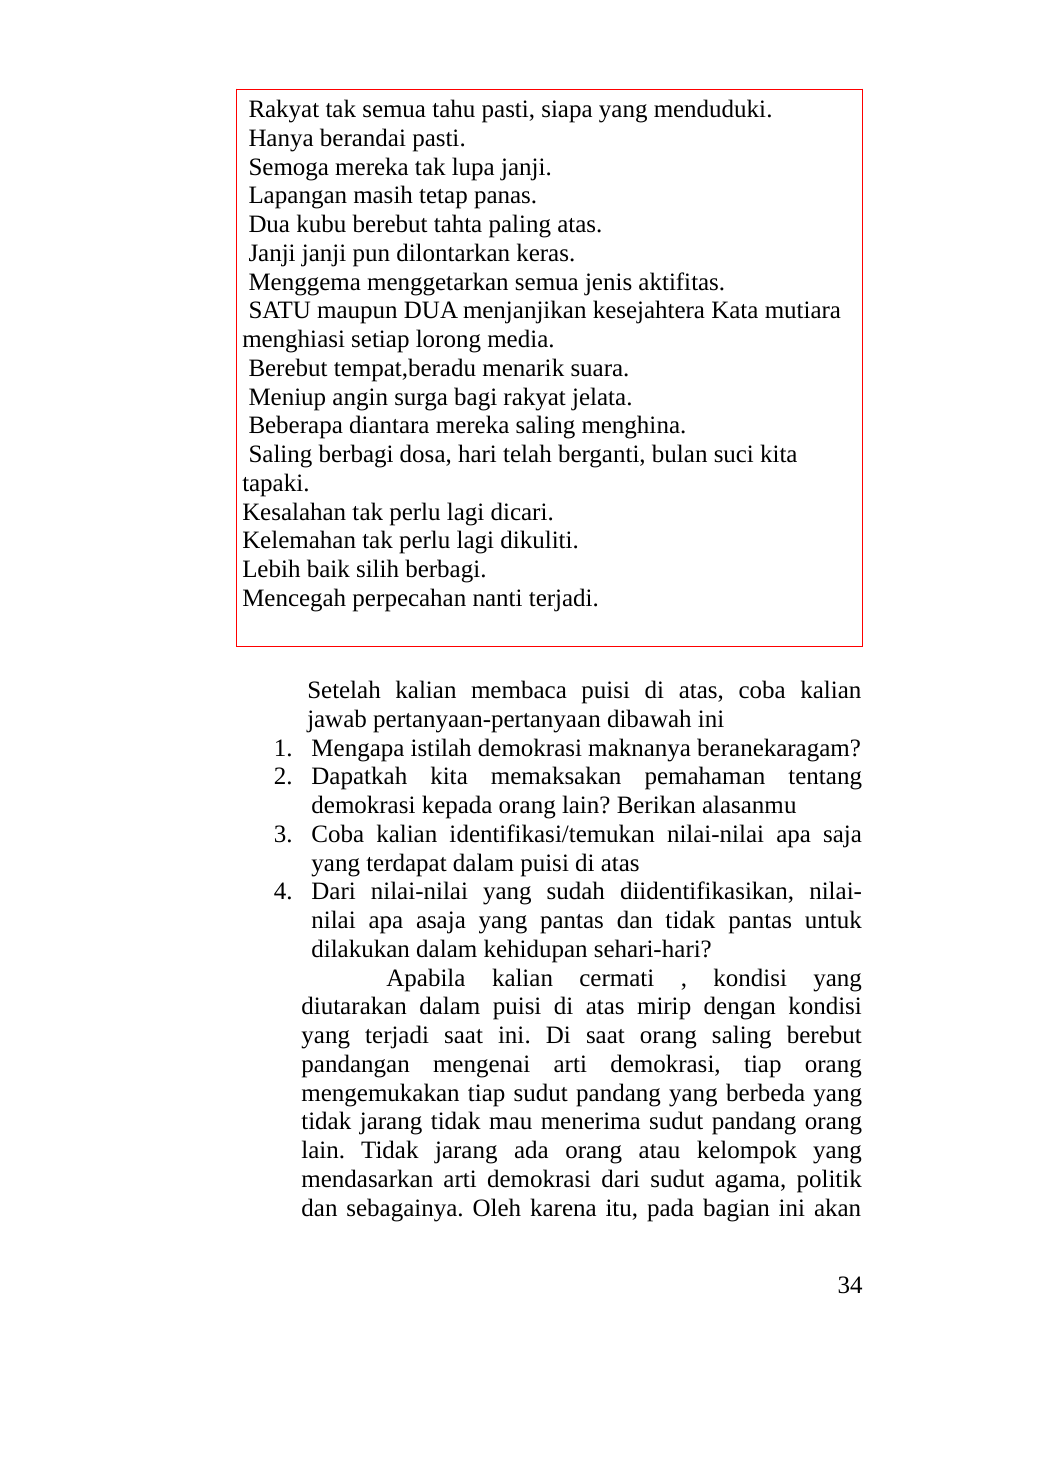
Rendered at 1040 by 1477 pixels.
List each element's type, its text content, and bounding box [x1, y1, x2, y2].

list Mengapa istilah demokrasi maknanya beranekaragam? [274, 733, 862, 761]
list Coba kalian identifikasi/temukan nilai-nilai apa saja yang terdapat dalam puisi di atas [274, 819, 862, 876]
list Apabila kalian cermati , kondisi yang diutarakan dalam puisi di atas mirip dengan kondisi yang terjadi saat ini. Di saat orang saling berebut pandangan mengenai arti demokrasi, tiap orang mengemukakan tiap sudut pandang yang berbeda yang tidak jarang tidak mau menerima sudut pandang orang lain. Tidak jarang ada orang atau kelompok yang mendasarkan arti demokrasi dari sudut agama, politik dan sebagainya. Oleh karena itu, pada bagian ini akan [301, 963, 862, 1221]
list Dari nilai-nilai yang sudah diidentifikasikan, nilai-nilai apa asaja yang pantas dan tidak pantas untuk dilakukan dalam kehidupan sehari-hari? [274, 876, 862, 963]
list Dapatkah kita memaksakan pemahaman tentang demokrasi kepada orang lain? Berikan alasanmu [274, 761, 862, 819]
table_header Rakyat tak semua tahu pasti, siapa yang menduduki. Hanya berandai pasti. Semoga mereka tak lupa janji. Lapangan masih tetap panas. Dua kubu berebut tahta paling atas. Janji janji pun dilontarkan keras. Menggema menggetarkan semua jenis aktifitas. SATU maupun DUA menjanjikan kesejahtera Kata mutiara menghiasi setiap lorong media. Berebut tempat,beradu menarik suara. Meniup angin surga bagi rakyat jelata. Beberapa diantara mereka saling menghina. Saling berbagi dosa, hari telah berganti, bulan suci kita tapaki. Kesalahan tak perlu lagi dicari. Kelemahan tak perlu lagi dikuliti. Lebih baik silih berbagi. Mencegah perpecahan nanti terjadi. [237, 90, 862, 646]
text Setelah kalian membaca puisi di atas, coba kalian jawab pertanyaan-pertanyaan dibawah ini [307, 675, 862, 733]
